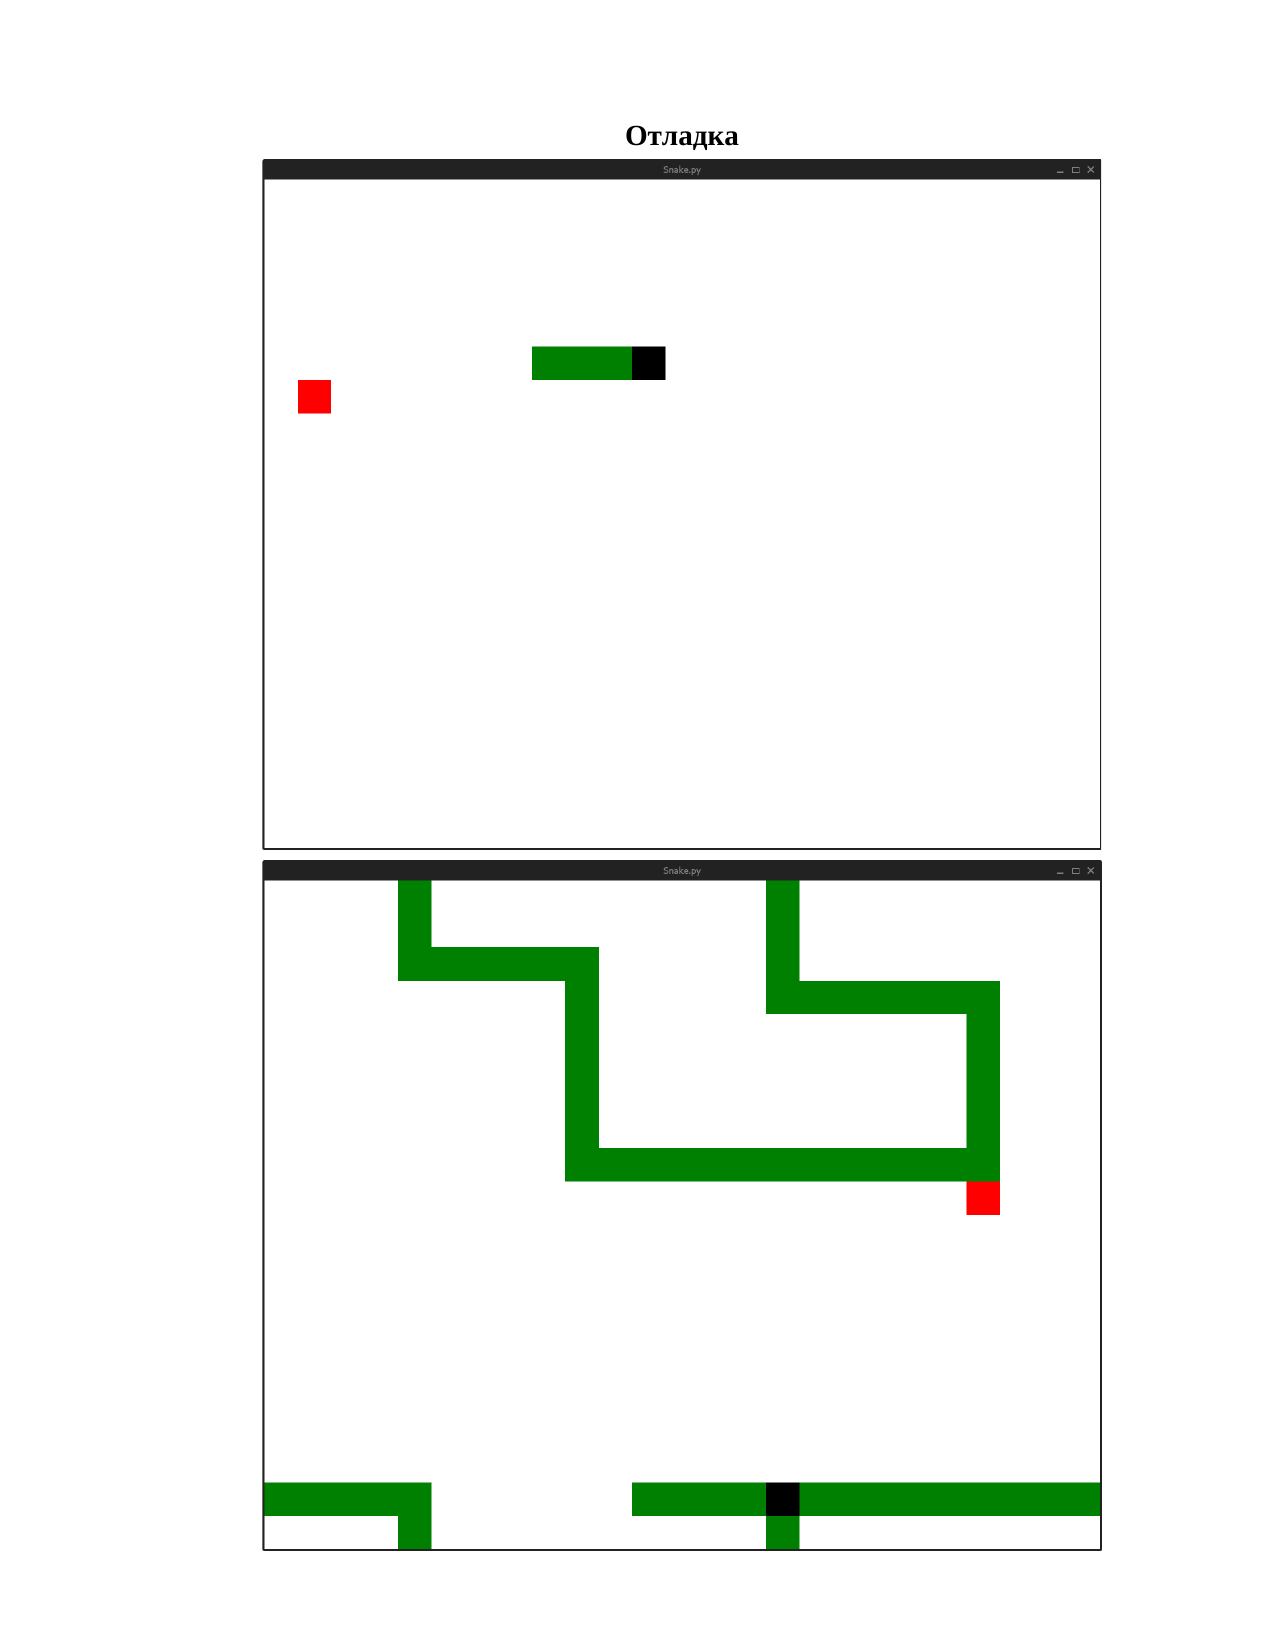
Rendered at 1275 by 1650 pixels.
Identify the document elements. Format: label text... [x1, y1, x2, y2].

picture [262, 860, 1102, 1551]
picture [262, 159, 1102, 850]
text Отладка [177, 118, 1186, 152]
